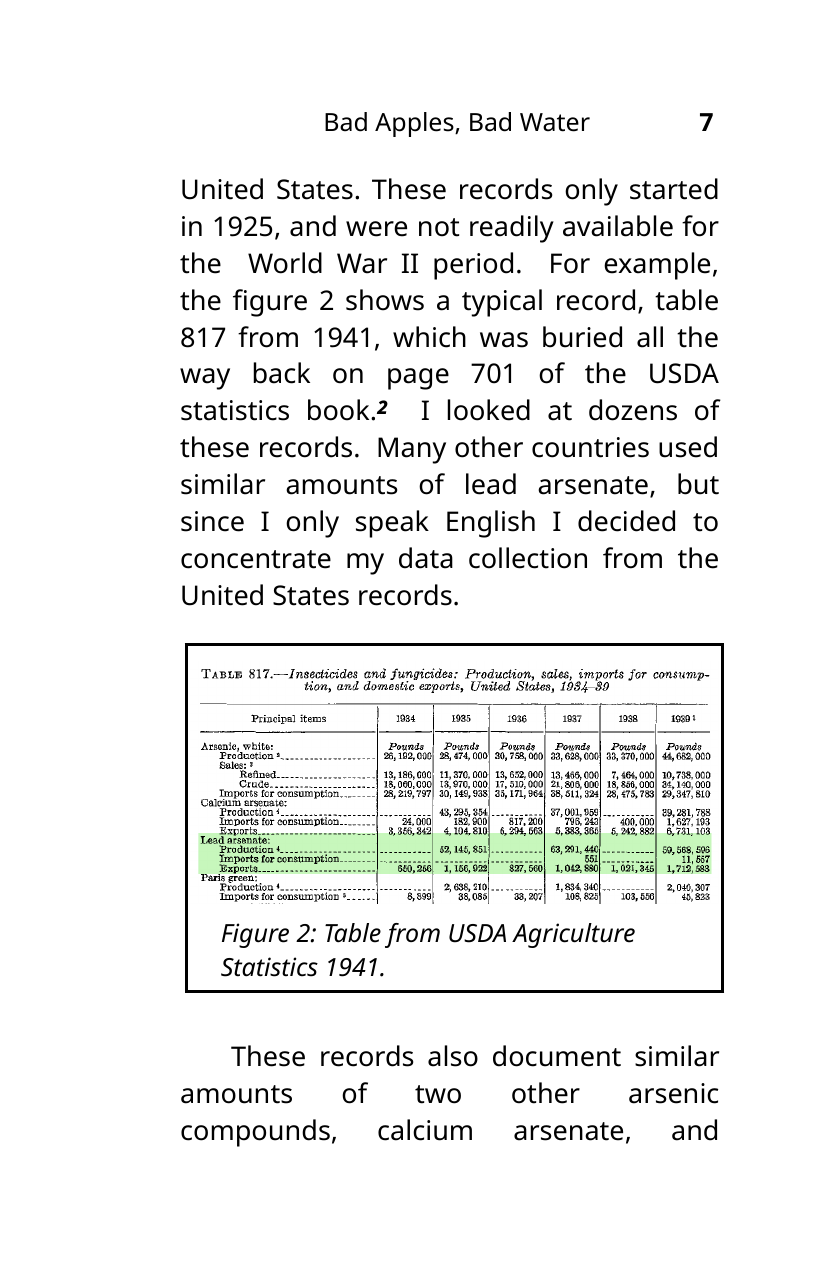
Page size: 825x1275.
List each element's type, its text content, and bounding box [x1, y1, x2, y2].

text These records also document similar amounts of two other arsenic compounds, calcium arsenate, and copper arsenate which is also known as “Paris Green.” A lethal dose of arsenic in humans is about one gram for an adult. The amount of arsenic used on crops in the United States alone between 1925 and 1965, (about one billion pounds or 400 million kilograms) is enough doses to kill roughly 400 billion people, more than 1,000 times the current US population. [180, 613, 720, 1148]
picture [190, 661, 719, 904]
text Figure 2: Table from USDA Agriculture Statistics 1941. [221, 904, 688, 983]
text These records also document similar amounts of two other arsenic compounds, calcium arsenate, and copper arsenate which is also known as “Paris Green.” A lethal dose of arsenic in humans is about one gram for an adult. The amount of arsenic used on crops in the United States alone between 1925 and 1965, (about one billion pounds or 400 million kilograms) is enough doses to kill roughly 400 billion people, more than 1,000 times the current US population. [188, 646, 721, 990]
text United States. These records only started in 1925, and were not readily available for the World War II period. For example, the figure 2 shows a typical record, table 817 from 1941, which was buried all the way back on page 701 of the USDA statistics book. I looked at dozens of these records. Many other countries used similar amounts of lead arsenate, but since I only speak English I decided to concentrate my data collection from the United States records. [180, 171, 720, 613]
